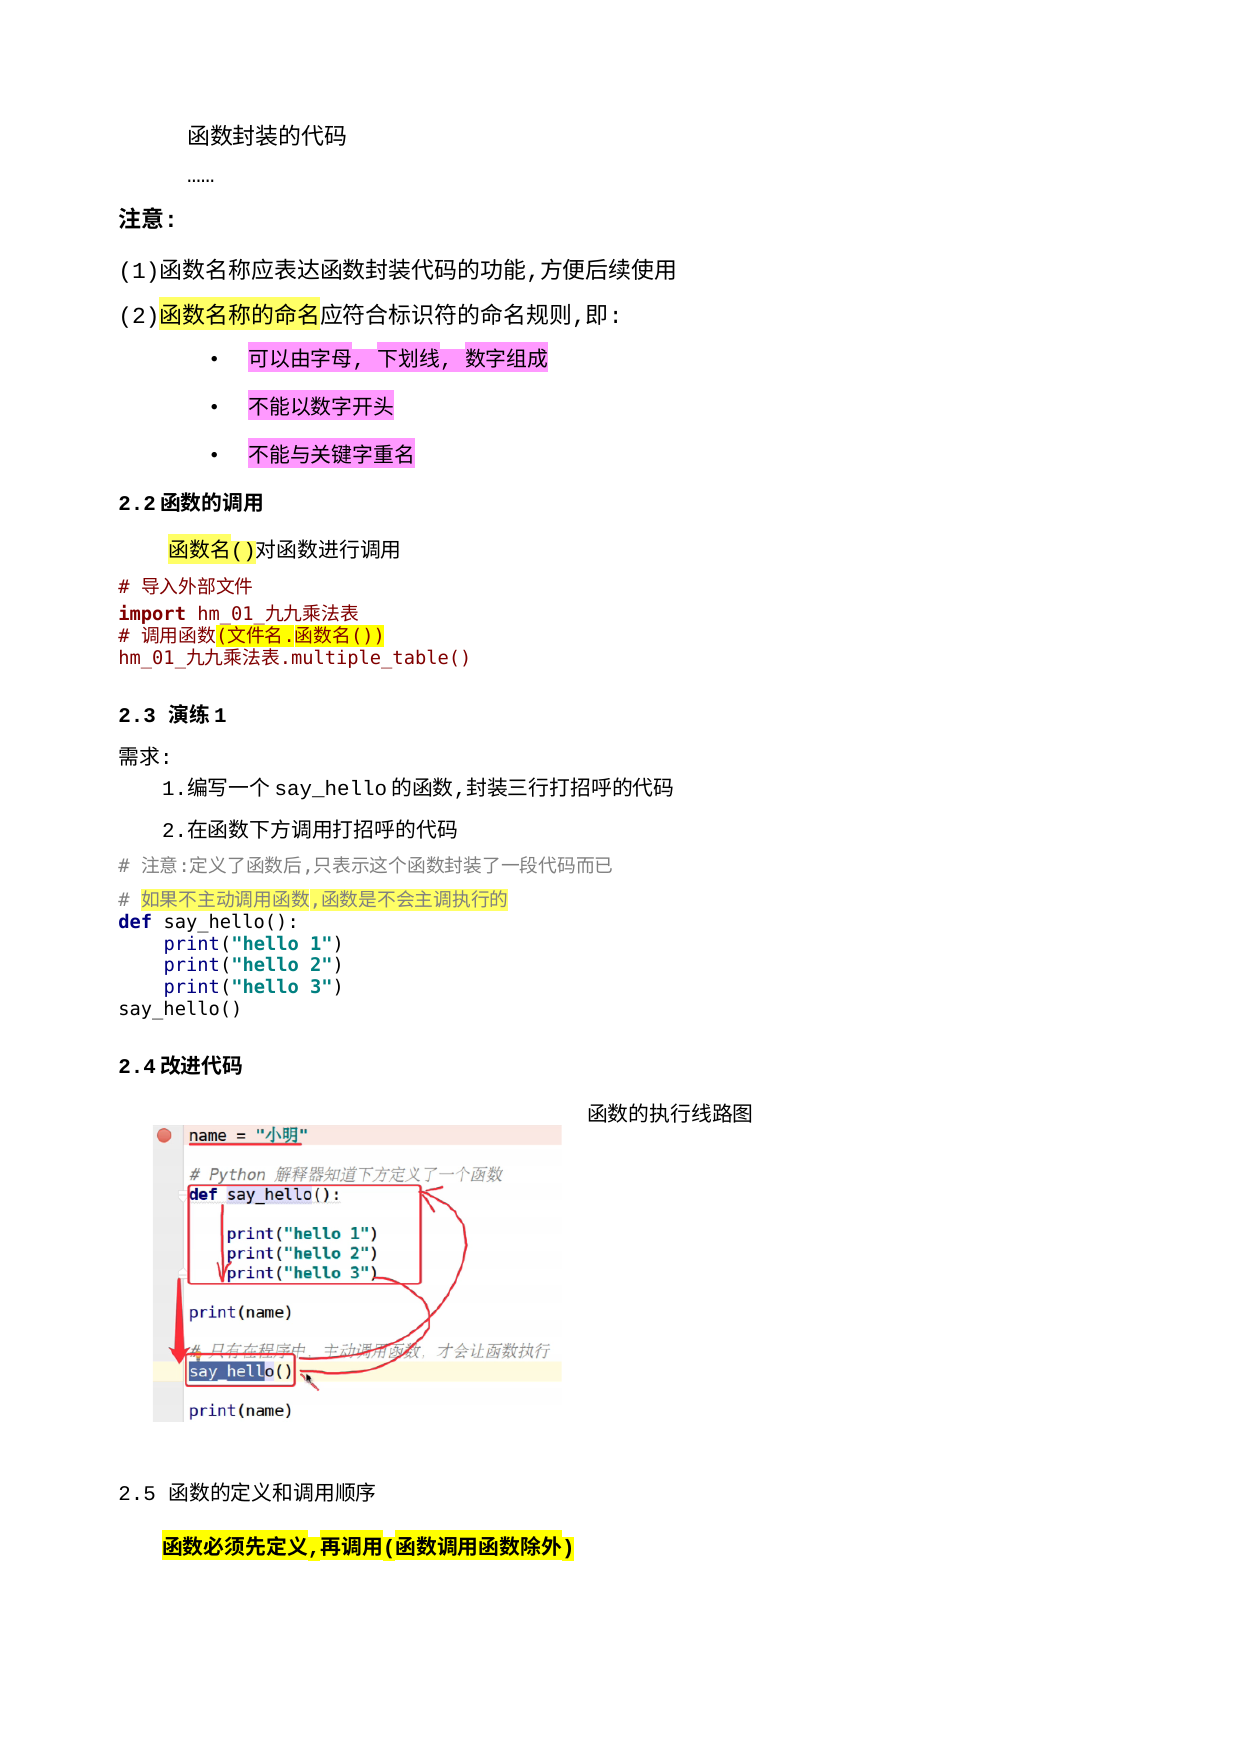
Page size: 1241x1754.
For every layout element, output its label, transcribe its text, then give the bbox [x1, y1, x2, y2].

text 2.5 函数的定义和调用顺序 [118, 1476, 1122, 1507]
list 可以由字母, 下划线, 数字组成 [211, 342, 1122, 372]
text 函数名()对函数进行调用 [118, 534, 1122, 564]
text 1.编写一个say_hello的函数,封装三行打招呼的代码 [118, 771, 1122, 801]
text 2.2函数的调用 [118, 486, 1122, 516]
text 函数封装的代码 [118, 118, 1122, 152]
text hm_01_九九乘法表.multiple_table() [118, 647, 1122, 669]
text 2.3 演练1 [118, 698, 1122, 729]
text import hm_01_九九乘法表 [118, 603, 1122, 625]
text # 导入外部文件 [118, 576, 1122, 598]
list 不能与关键字重名 [211, 438, 1122, 468]
text def say_hello(): [118, 911, 1122, 932]
text # 调用函数(文件名.函数名()) [118, 625, 1122, 647]
text 2.4改进代码 [118, 1049, 1122, 1080]
text say_hello() [118, 998, 1122, 1020]
text …… [118, 163, 1122, 189]
text print("hello 1") [118, 932, 1122, 954]
text 注意: [118, 201, 1122, 234]
text (1)函数名称应表达函数封装代码的功能,方便后续使用 [118, 252, 1122, 285]
text print("hello 2") [118, 954, 1122, 976]
picture [152, 1125, 562, 1422]
text # 注意:定义了函数后,只表示这个函数封装了一段代码而已 [118, 855, 1122, 877]
text (2)函数名称的命名应符合标识符的命名规则,即: [118, 297, 1122, 330]
text 函数的执行线路图 [118, 1097, 1122, 1128]
text 需求: [118, 741, 1122, 771]
text 函数必须先定义,再调用(函数调用函数除外) [118, 1530, 1122, 1561]
text 2.在函数下方调用打招呼的代码 [118, 813, 1122, 843]
list 不能以数字开头 [211, 390, 1122, 420]
text print("hello 3") [118, 976, 1122, 998]
text # 如果不主动调用函数,函数是不会主调执行的 [118, 889, 1122, 911]
